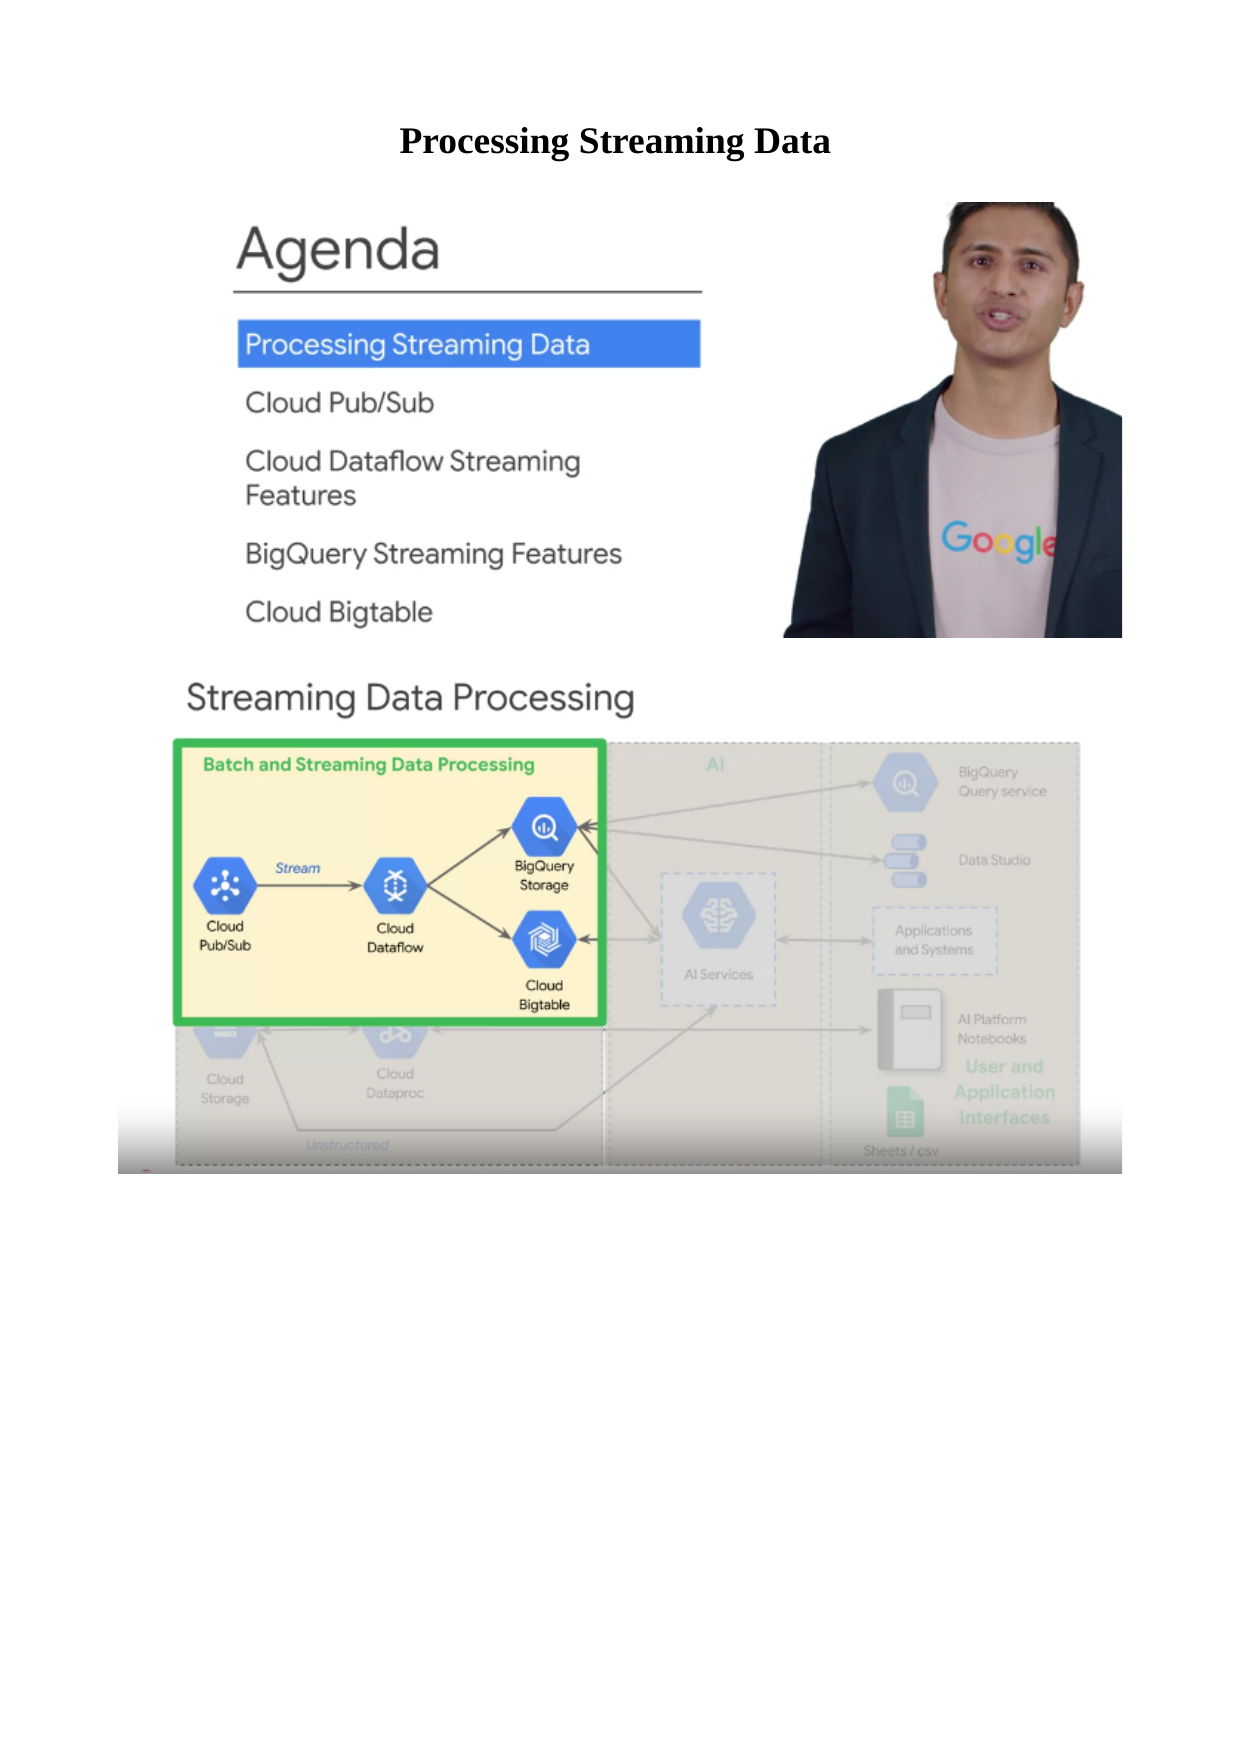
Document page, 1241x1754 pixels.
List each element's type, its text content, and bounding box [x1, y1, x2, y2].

picture [118, 202, 1123, 638]
subtitle Processing Streaming Data [118, 118, 1122, 161]
picture [118, 666, 1123, 1174]
